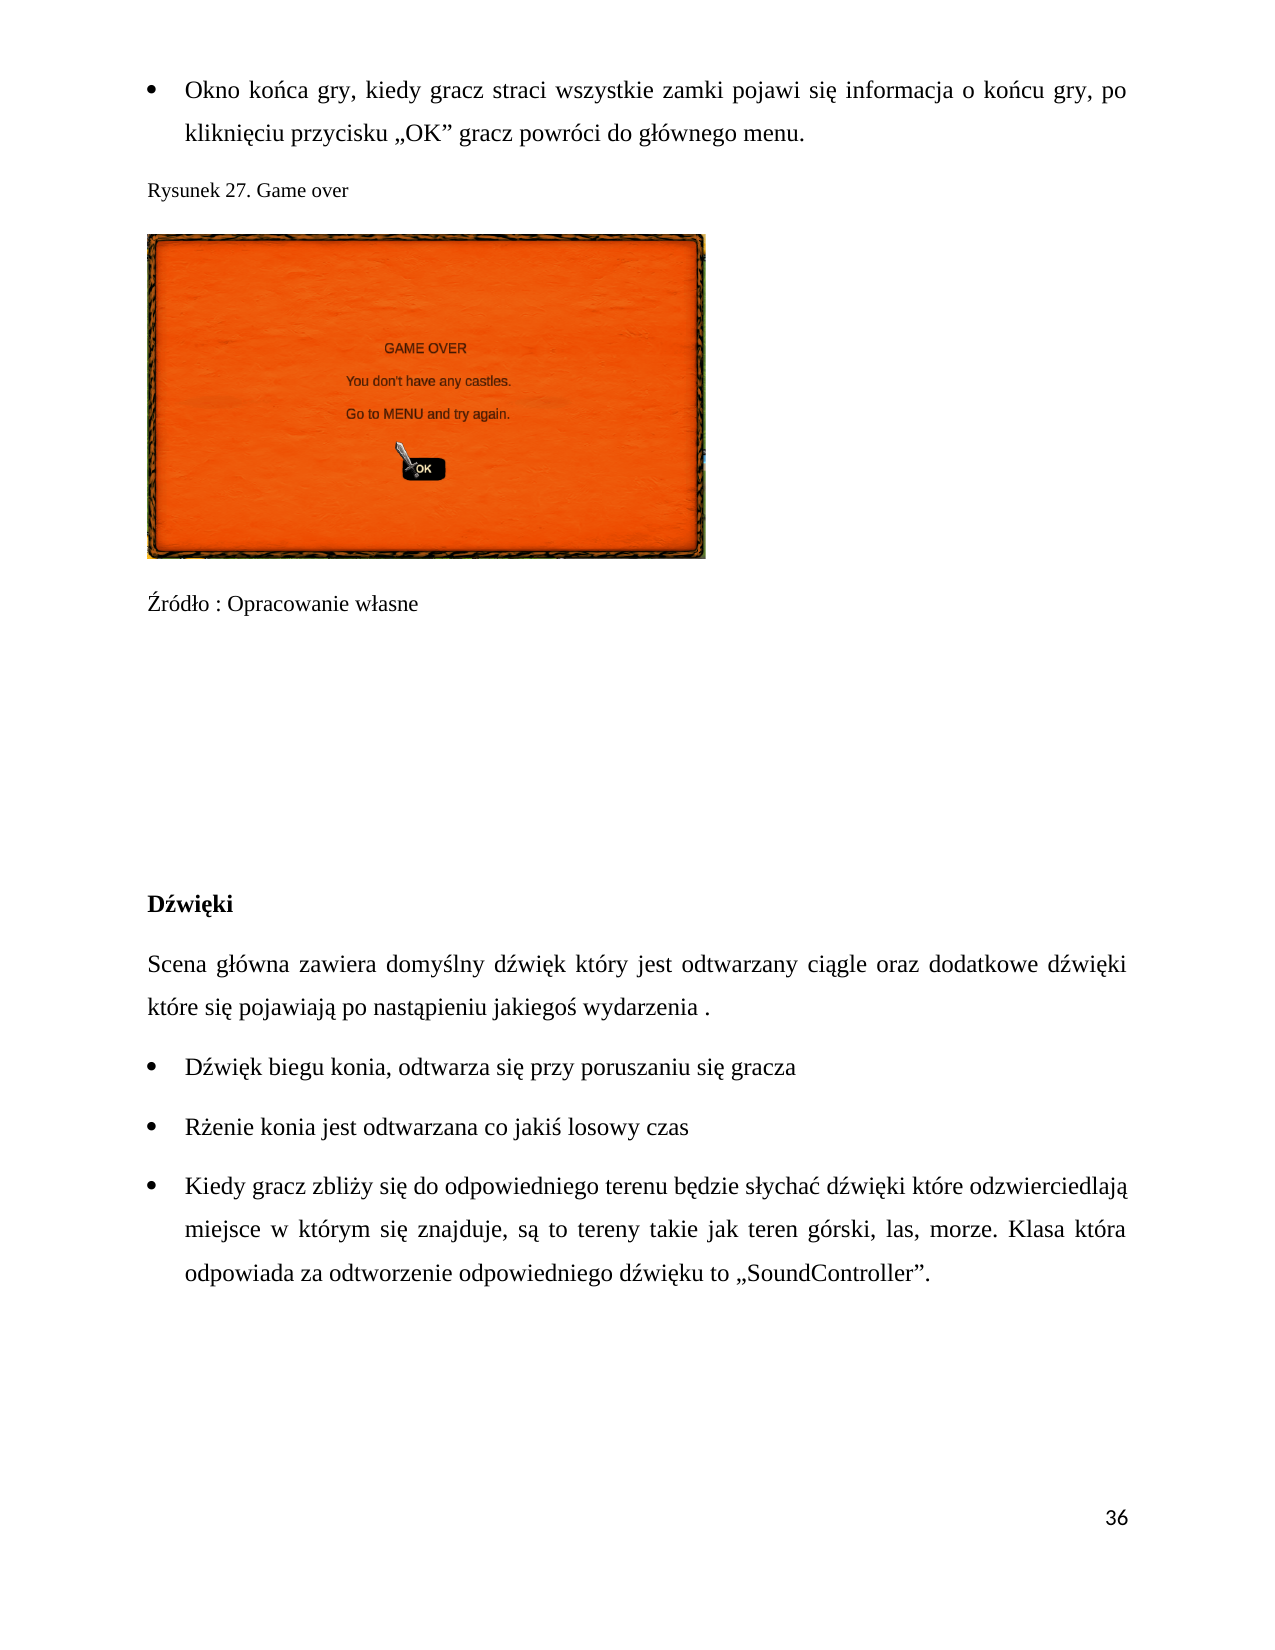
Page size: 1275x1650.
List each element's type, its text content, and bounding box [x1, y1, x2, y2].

text Scena główna zawiera domyślny dźwięk który jest odtwarzany ciągle oraz dodatkowe dźwięki które się pojawiają po nastąpieniu jakiegoś wydarzenia . [147, 949, 1128, 1021]
list Rżenie konia jest odtwarzana co jakiś losowy czas [147, 1112, 1128, 1140]
text Rysunek 27. Game over [147, 178, 1128, 202]
text Źródło : Opracowanie własne [147, 590, 1128, 616]
text Dźwięki [147, 889, 1128, 918]
list Dźwięk biegu konia, odtwarza się przy poruszaniu się gracza [147, 1052, 1128, 1081]
list Kiedy gracz zbliży się do odpowiedniego terenu będzie słychać dźwięki które odzwierciedlają miejsce w którym się znajduje, są to tereny takie jak teren górski, las, morze. Klasa która odpowiada za odtworzenie odpowiedniego dźwięku to „SoundController”. [147, 1171, 1128, 1286]
list Okno końca gry, kiedy gracz straci wszystkie zamki pojawi się informacja o końcu gry, po kliknięciu przycisku „OK” gracz powróci do głównego menu. [147, 75, 1128, 147]
